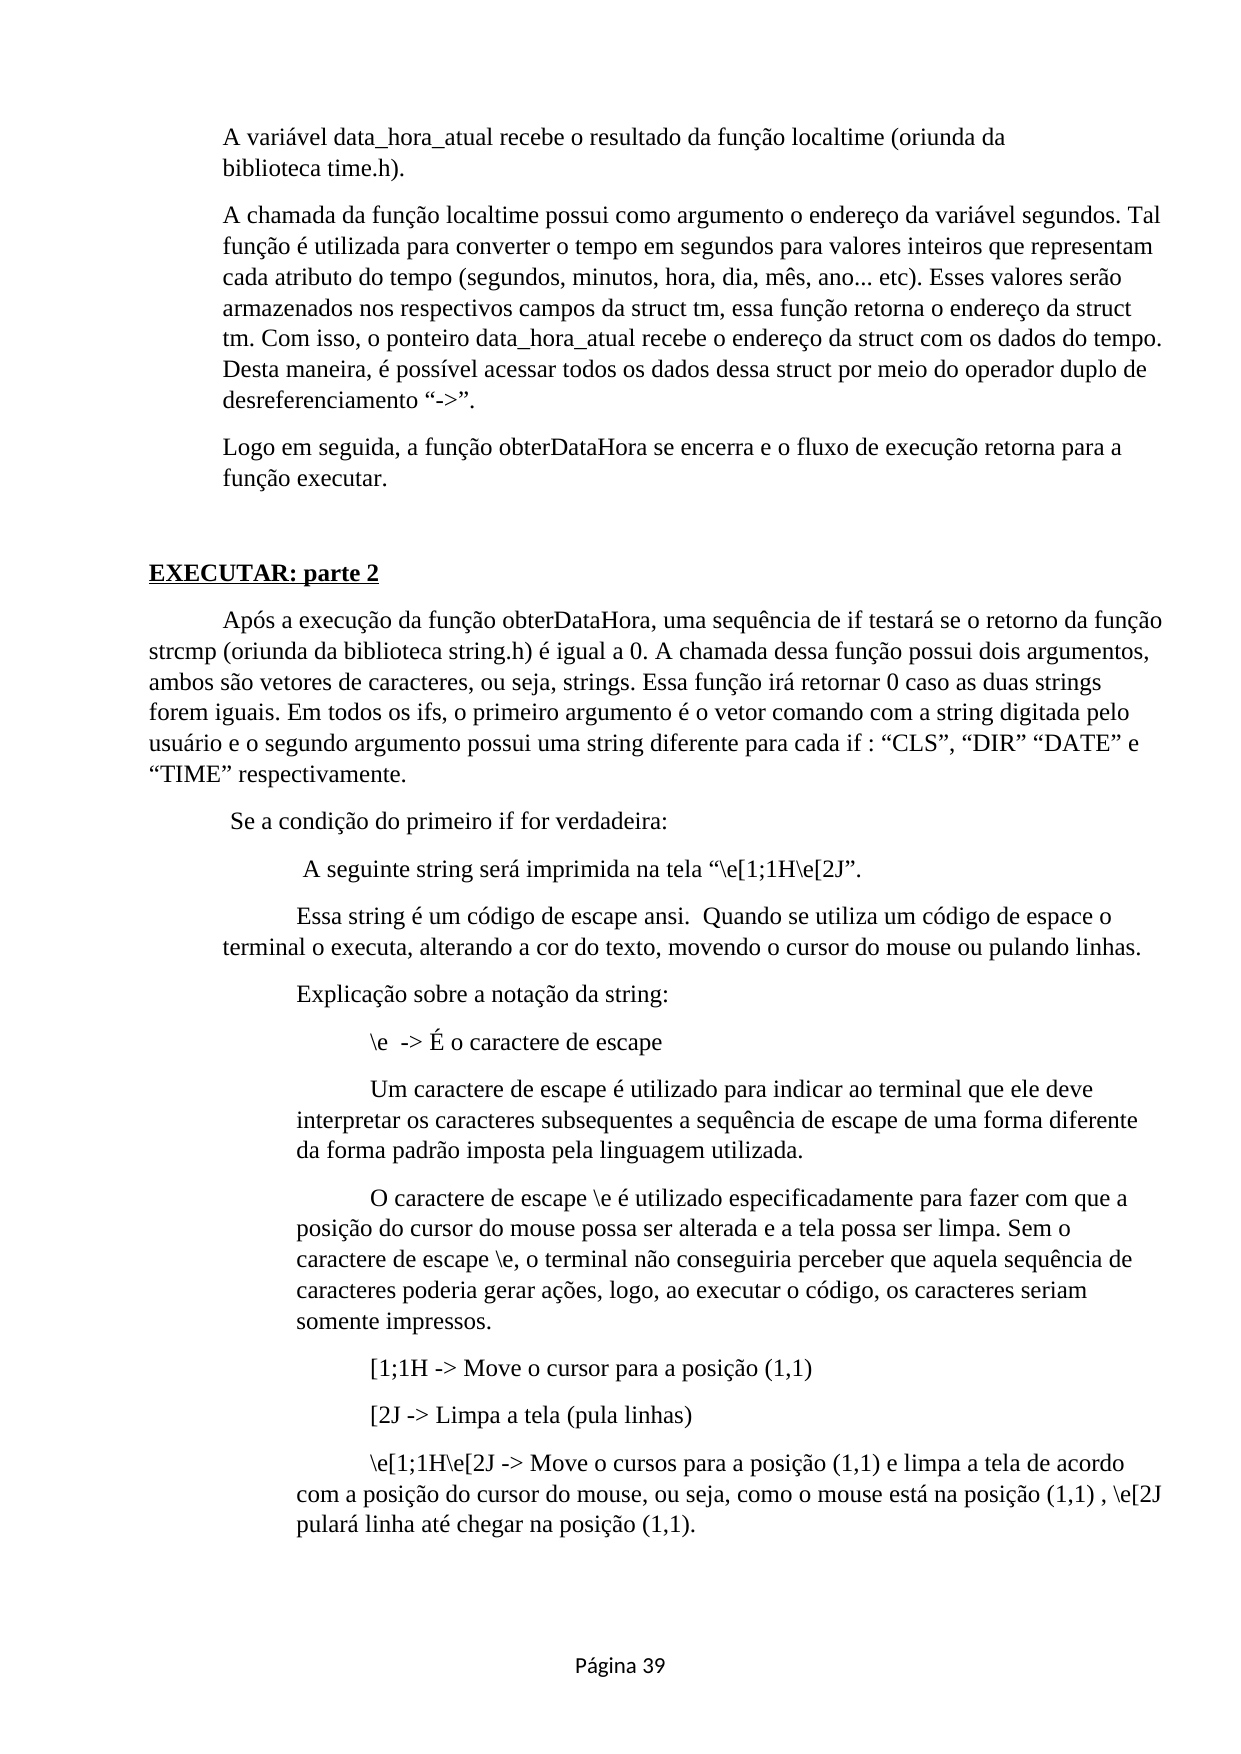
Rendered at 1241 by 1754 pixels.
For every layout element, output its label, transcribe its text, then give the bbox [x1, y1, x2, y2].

text Logo em seguida, a função obterDataHora se encerra e o fluxo de execução retorna para a função executar. [222, 432, 1165, 492]
text Essa string é um código de escape ansi. Quando se utiliza um código de espace o terminal o executa, alterando a cor do texto, movendo o cursor do mouse ou pulando linhas. [222, 901, 1165, 961]
text A seguinte string será imprimida na tela “\e[1;1H\e[2J”. [222, 854, 1165, 882]
text \e[1;1H\e[2J -> Move o cursos para a posição (1,1) e limpa a tela de acordo com a posição do cursor do mouse, ou seja, como o mouse está na posição (1,1) , \e[2J pulará linha até chegar na posição (1,1). [296, 1448, 1165, 1538]
text Se a condição do primeiro if for verdadeira: [149, 806, 1165, 835]
text O caractere de escape \e é utilizado especificadamente para fazer com que a posição do cursor do mouse possa ser alterada e a tela possa ser limpa. Sem o caractere de escape \e, o terminal não conseguiria perceber que aquela sequência de caracteres poderia gerar ações, logo, ao executar o código, os caracteres seriam somente impressos. [296, 1183, 1165, 1334]
text A variável data_hora_atual recebe o resultado da função localtime (oriunda da biblioteca time.h). [222, 122, 1165, 182]
text [2J -> Limpa a tela (pula linhas) [296, 1401, 1165, 1429]
text A chamada da função localtime possui como argumento o endereço da variável segundos. Tal função é utilizada para converter o tempo em segundos para valores inteiros que representam cada atributo do tempo (segundos, minutos, hora, dia, mês, ano... etc). Esses valores serão armazenados nos respectivos campos da struct tm, essa função retorna o endereço da struct tm. Com isso, o ponteiro data_hora_atual recebe o endereço da struct com os dados do tempo. Desta maneira, é possível acessar todos os dados dessa struct por meio do operador duplo de desreferenciamento “->”. [222, 201, 1165, 414]
text Após a execução da função obterDataHora, uma sequência de if testará se o retorno da função strcmp (oriunda da biblioteca string.h) é igual a 0. A chamada dessa função possui dois argumentos, ambos são vetores de caracteres, ou seja, strings. Essa função irá retornar 0 caso as duas strings forem iguais. Em todos os ifs, o primeiro argumento é o vetor comando com a string digitada pelo usuário e o segundo argumento possui uma string diferente para cada if : “CLS”, “DIR” “DATE” e “TIME” respectivamente. [149, 605, 1165, 788]
text EXECUTAR: parte 2 [149, 558, 1165, 587]
text [1;1H -> Move o cursor para a posição (1,1) [296, 1353, 1165, 1382]
text Um caractere de escape é utilizado para indicar ao terminal que ele deve interpretar os caracteres subsequentes a sequência de escape de uma forma diferente da forma padrão imposta pela linguagem utilizada. [296, 1074, 1165, 1164]
text \e -> É o caractere de escape [296, 1027, 1165, 1055]
text Explicação sobre a notação da string: [222, 979, 1165, 1008]
